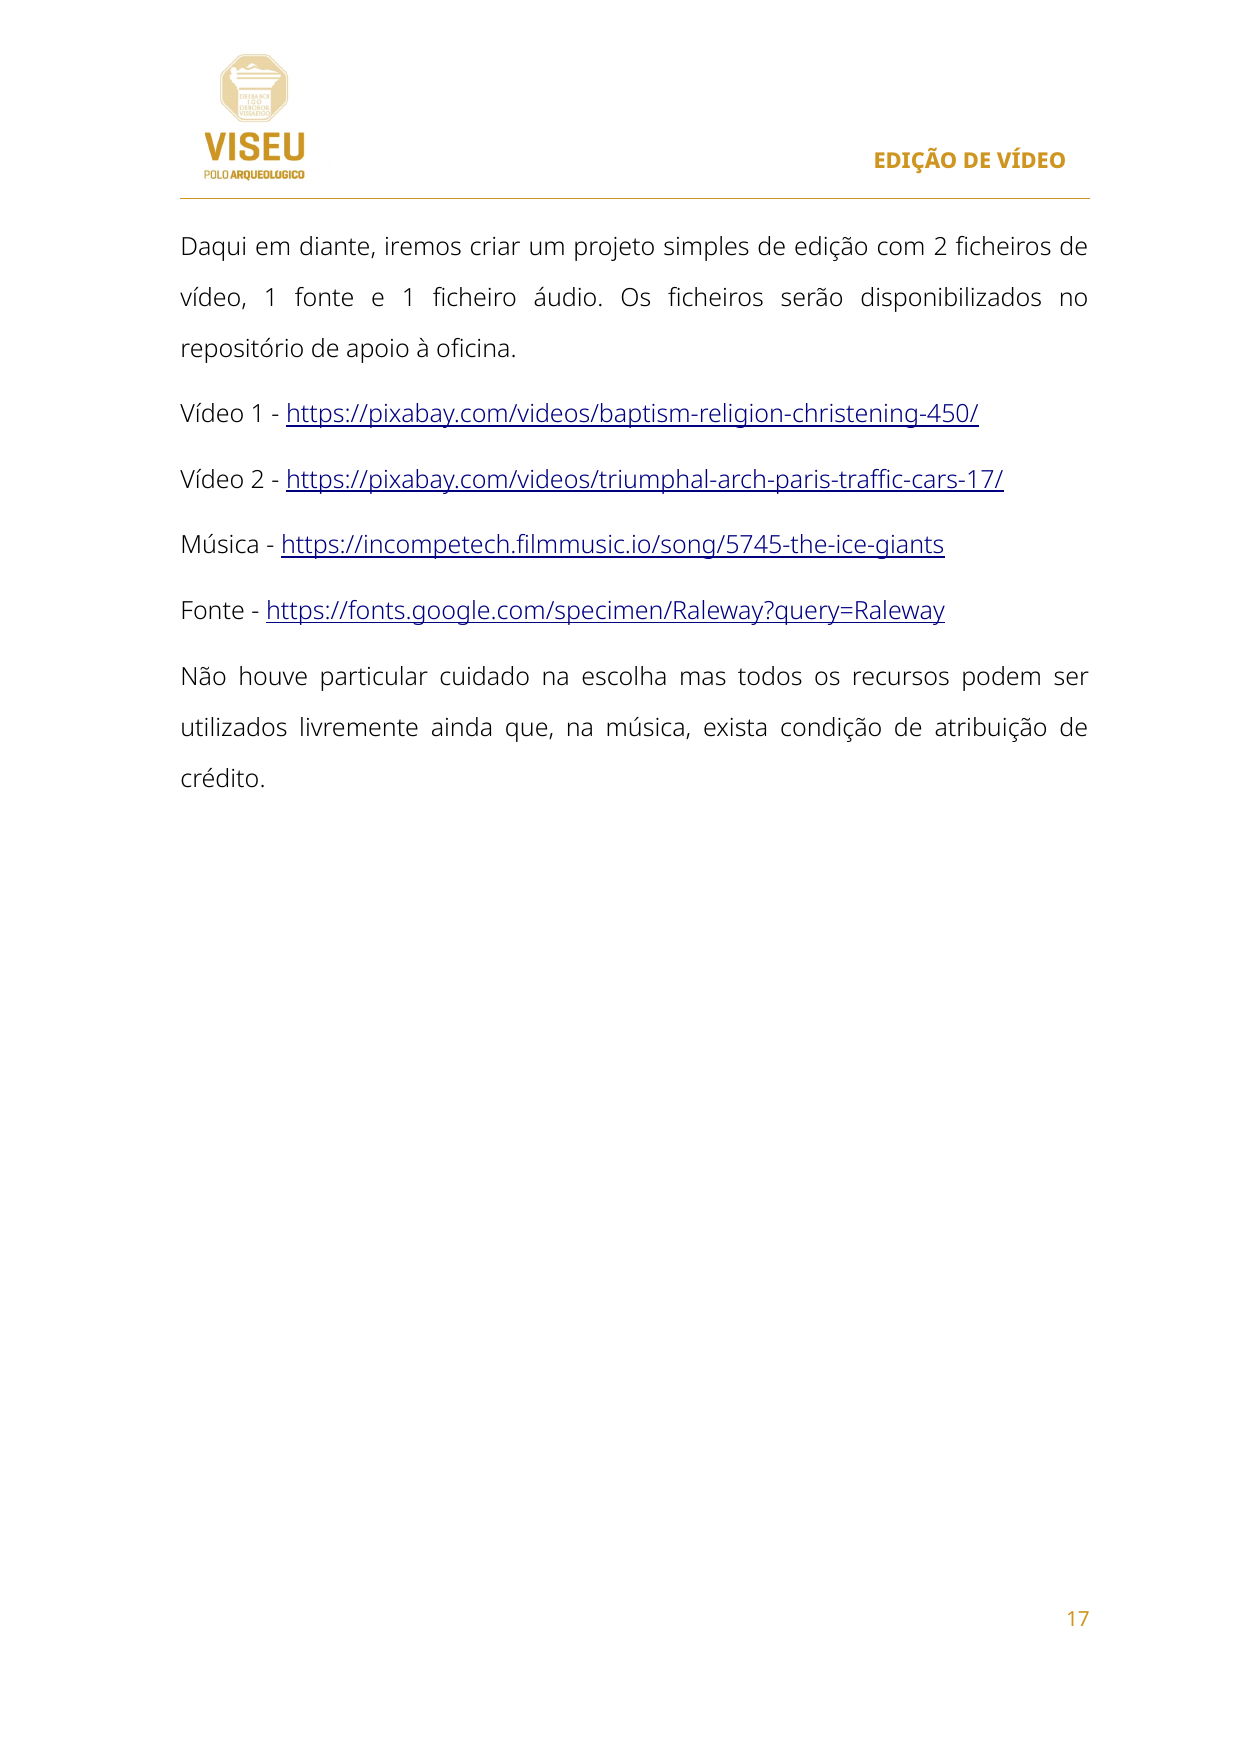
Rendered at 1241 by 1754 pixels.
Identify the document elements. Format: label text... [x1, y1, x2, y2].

text Música - https://incompetech.filmmusic.io/song/5745-the-ice-giants [180, 527, 1090, 561]
text Não houve particular cuidado na escolha mas todos os recursos podem ser utilizados livremente ainda que, na música, exista condição de atribuição de crédito. [180, 658, 1090, 794]
text Vídeo 2 - https://pixabay.com/videos/triumphal-arch-paris-traffic-cars-17/ [180, 461, 1090, 496]
text Fonte - https://fonts.google.com/specimen/Raleway?query=Raleway [180, 593, 1090, 627]
text Daqui em diante, iremos criar um projeto simples de edição com 2 ficheiros de vídeo, 1 fonte e 1 ficheiro áudio. Os ficheiros serão disponibilizados no repositório de apoio à oficina. [180, 228, 1090, 364]
text Vídeo 1 - https://pixabay.com/videos/baptism-religion-christening-450/ [180, 396, 1090, 430]
